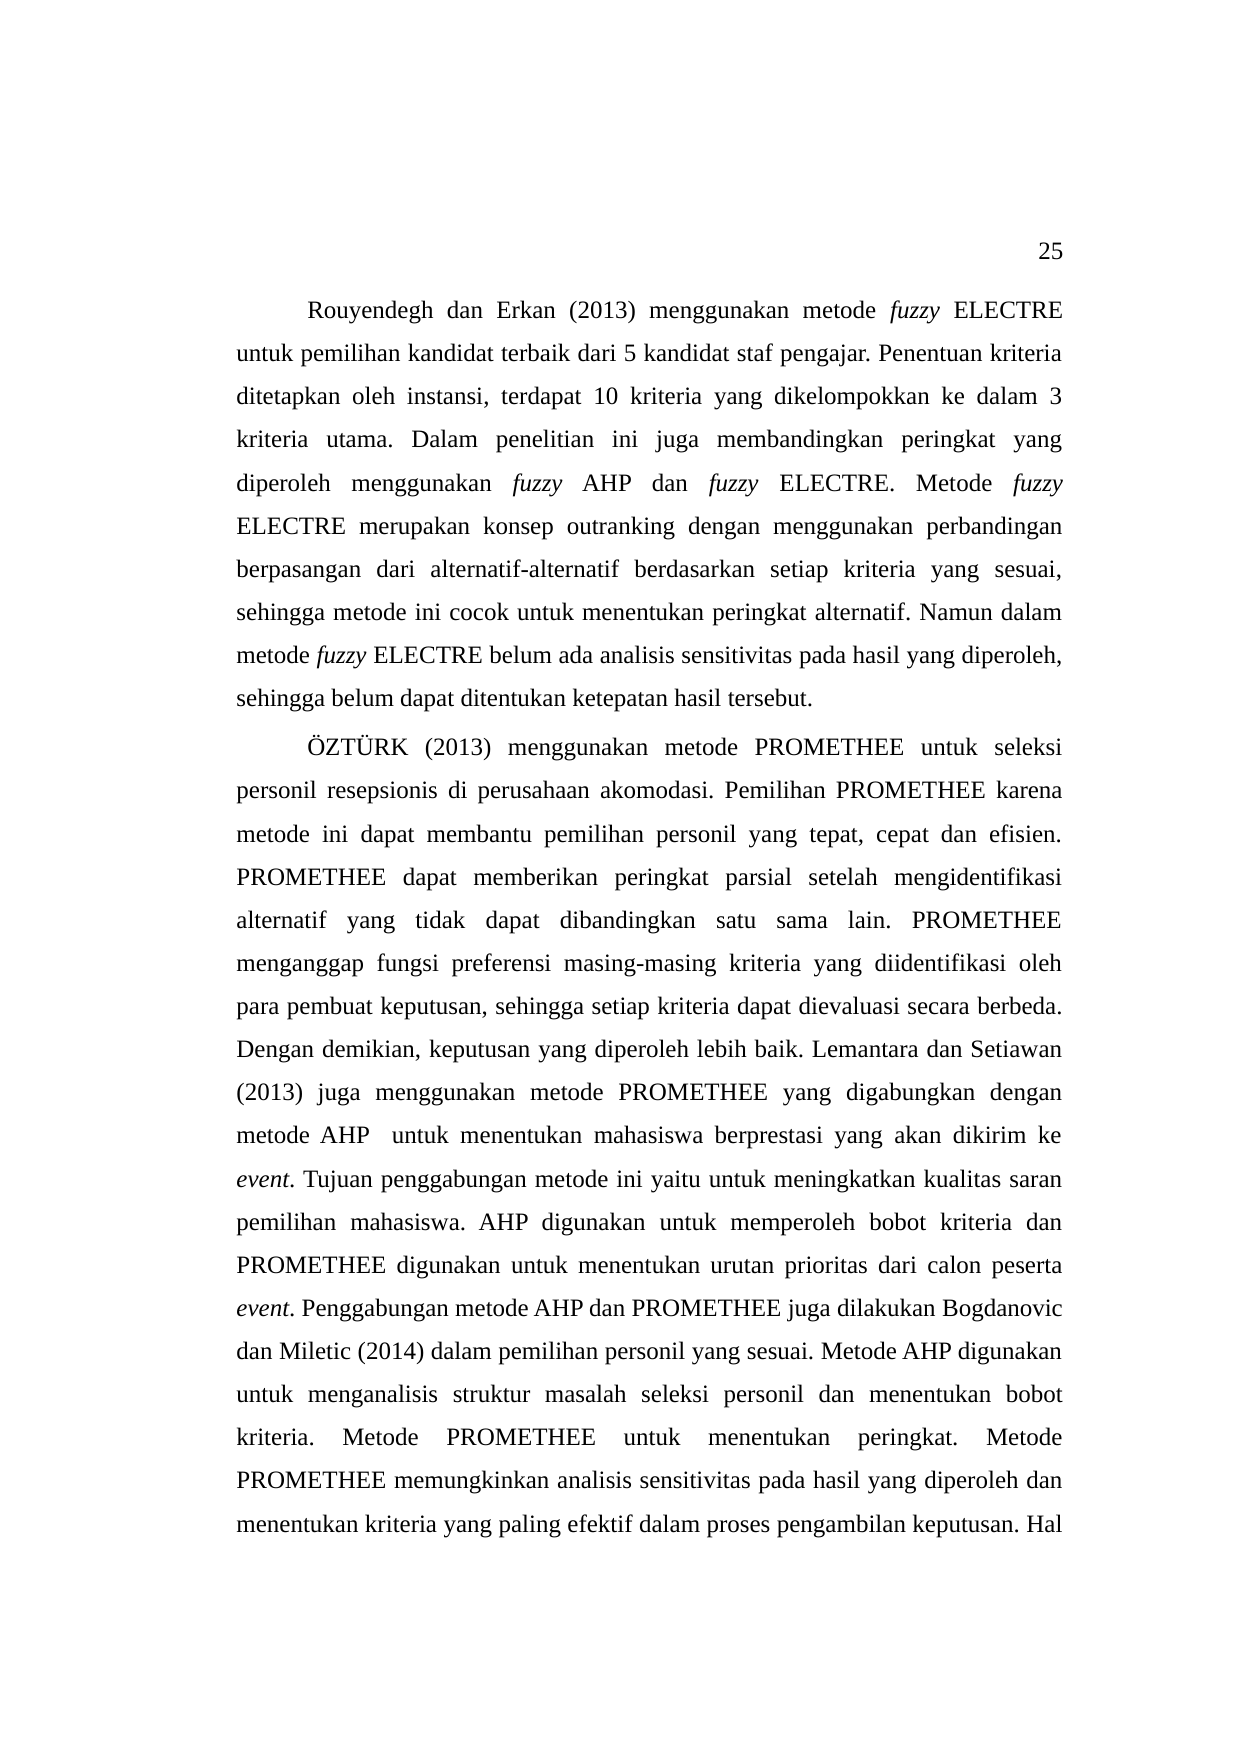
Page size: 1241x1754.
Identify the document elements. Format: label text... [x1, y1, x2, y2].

text Rouyendegh dan Erkan (2013) menggunakan metode fuzzy ELECTRE untuk pemilihan kandidat terbaik dari 5 kandidat staf pengajar. Penentuan kriteria ditetapkan oleh instansi, terdapat 10 kriteria yang dikelompokkan ke dalam 3 kriteria utama. Dalam penelitian ini juga membandingkan peringkat yang diperoleh menggunakan fuzzy AHP dan fuzzy ELECTRE. Metode fuzzy ELECTRE merupakan konsep outranking dengan menggunakan perbandingan berpasangan dari alternatif-alternatif berdasarkan setiap kriteria yang sesuai, sehingga metode ini cocok untuk menentukan peringkat alternatif. Namun dalam metode fuzzy ELECTRE belum ada analisis sensitivitas pada hasil yang diperoleh, sehingga belum dapat ditentukan ketepatan hasil tersebut. [236, 295, 1063, 712]
text ÖZTÜRK (2013) menggunakan metode PROMETHEE untuk seleksi personil resepsionis di perusahaan akomodasi. Pemilihan PROMETHEE karena metode ini dapat membantu pemilihan personil yang tepat, cepat dan efisien. PROMETHEE dapat memberikan peringkat parsial setelah mengidentifikasi alternatif yang tidak dapat dibandingkan satu sama lain. PROMETHEE menganggap fungsi preferensi masing-masing kriteria yang diidentifikasi oleh para pembuat keputusan, sehingga setiap kriteria dapat dievaluasi secara berbeda. Dengan demikian, keputusan yang diperoleh lebih baik. Lemantara dan Setiawan (2013) juga menggunakan metode PROMETHEE yang digabungkan dengan metode AHP untuk menentukan mahasiswa berprestasi yang akan dikirim ke event. Tujuan penggabungan metode ini yaitu untuk meningkatkan kualitas saran pemilihan mahasiswa. AHP digunakan untuk memperoleh bobot kriteria dan PROMETHEE digunakan untuk menentukan urutan prioritas dari calon peserta event. Penggabungan metode AHP dan PROMETHEE juga dilakukan Bogdanovic dan Miletic (2014) dalam pemilihan personil yang sesuai. Metode AHP digunakan untuk menganalisis struktur masalah seleksi personil dan menentukan bobot kriteria. Metode PROMETHEE untuk menentukan peringkat. Metode PROMETHEE memungkinkan analisis sensitivitas pada hasil yang diperoleh dan menentukan kriteria yang paling efektif dalam proses pengambilan keputusan. Hal [236, 732, 1063, 1537]
